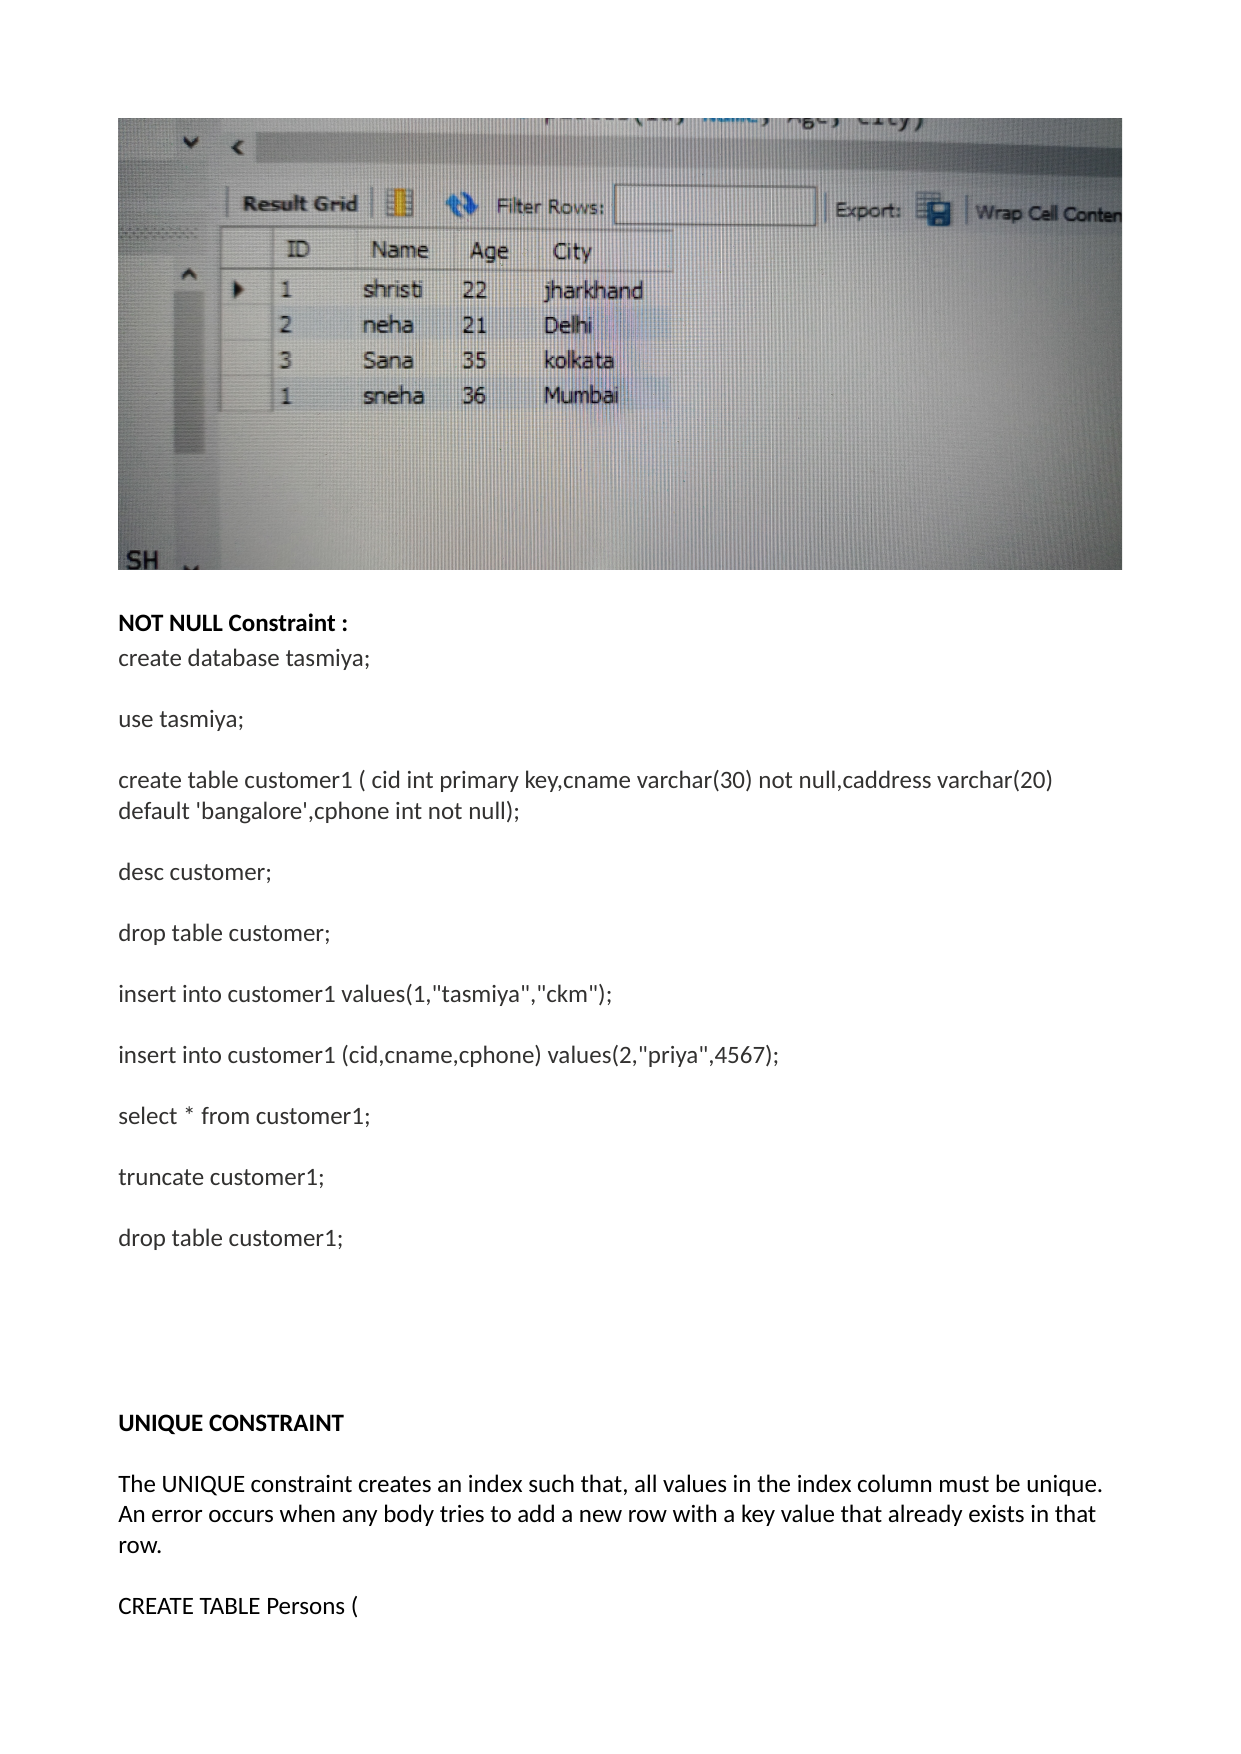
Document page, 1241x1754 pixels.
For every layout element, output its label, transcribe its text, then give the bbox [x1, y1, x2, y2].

text CREATE TABLE Persons ( [118, 1590, 1122, 1620]
text UNIQUE CONSTRAINT [118, 1407, 1122, 1437]
text select * from customer1; [118, 1100, 1122, 1131]
picture [118, 118, 1123, 570]
text insert into customer1 values(1,"tasmiya","ckm"); [118, 978, 1122, 1008]
text drop table customer1; [118, 1222, 1122, 1253]
text truncate customer1; [118, 1161, 1122, 1192]
text NOT NULL Constraint : [118, 607, 1122, 638]
text insert into customer1 (cid,cname,cphone) values(2,"priya",4567); [118, 1039, 1122, 1069]
text create table customer1 ( cid int primary key,cname varchar(30) not null,caddress varchar(20) default 'bangalore',cphone int not null); [118, 764, 1122, 825]
text desc customer; [118, 856, 1122, 886]
text use tasmiya; [118, 703, 1122, 734]
text create database tasmiya; [118, 642, 1122, 673]
text drop table customer; [118, 917, 1122, 947]
text The UNIQUE constraint creates an index such that, all values in the index column must be unique. An error occurs when any body tries to add a new row with a key value that already exists in that row. [118, 1468, 1122, 1559]
